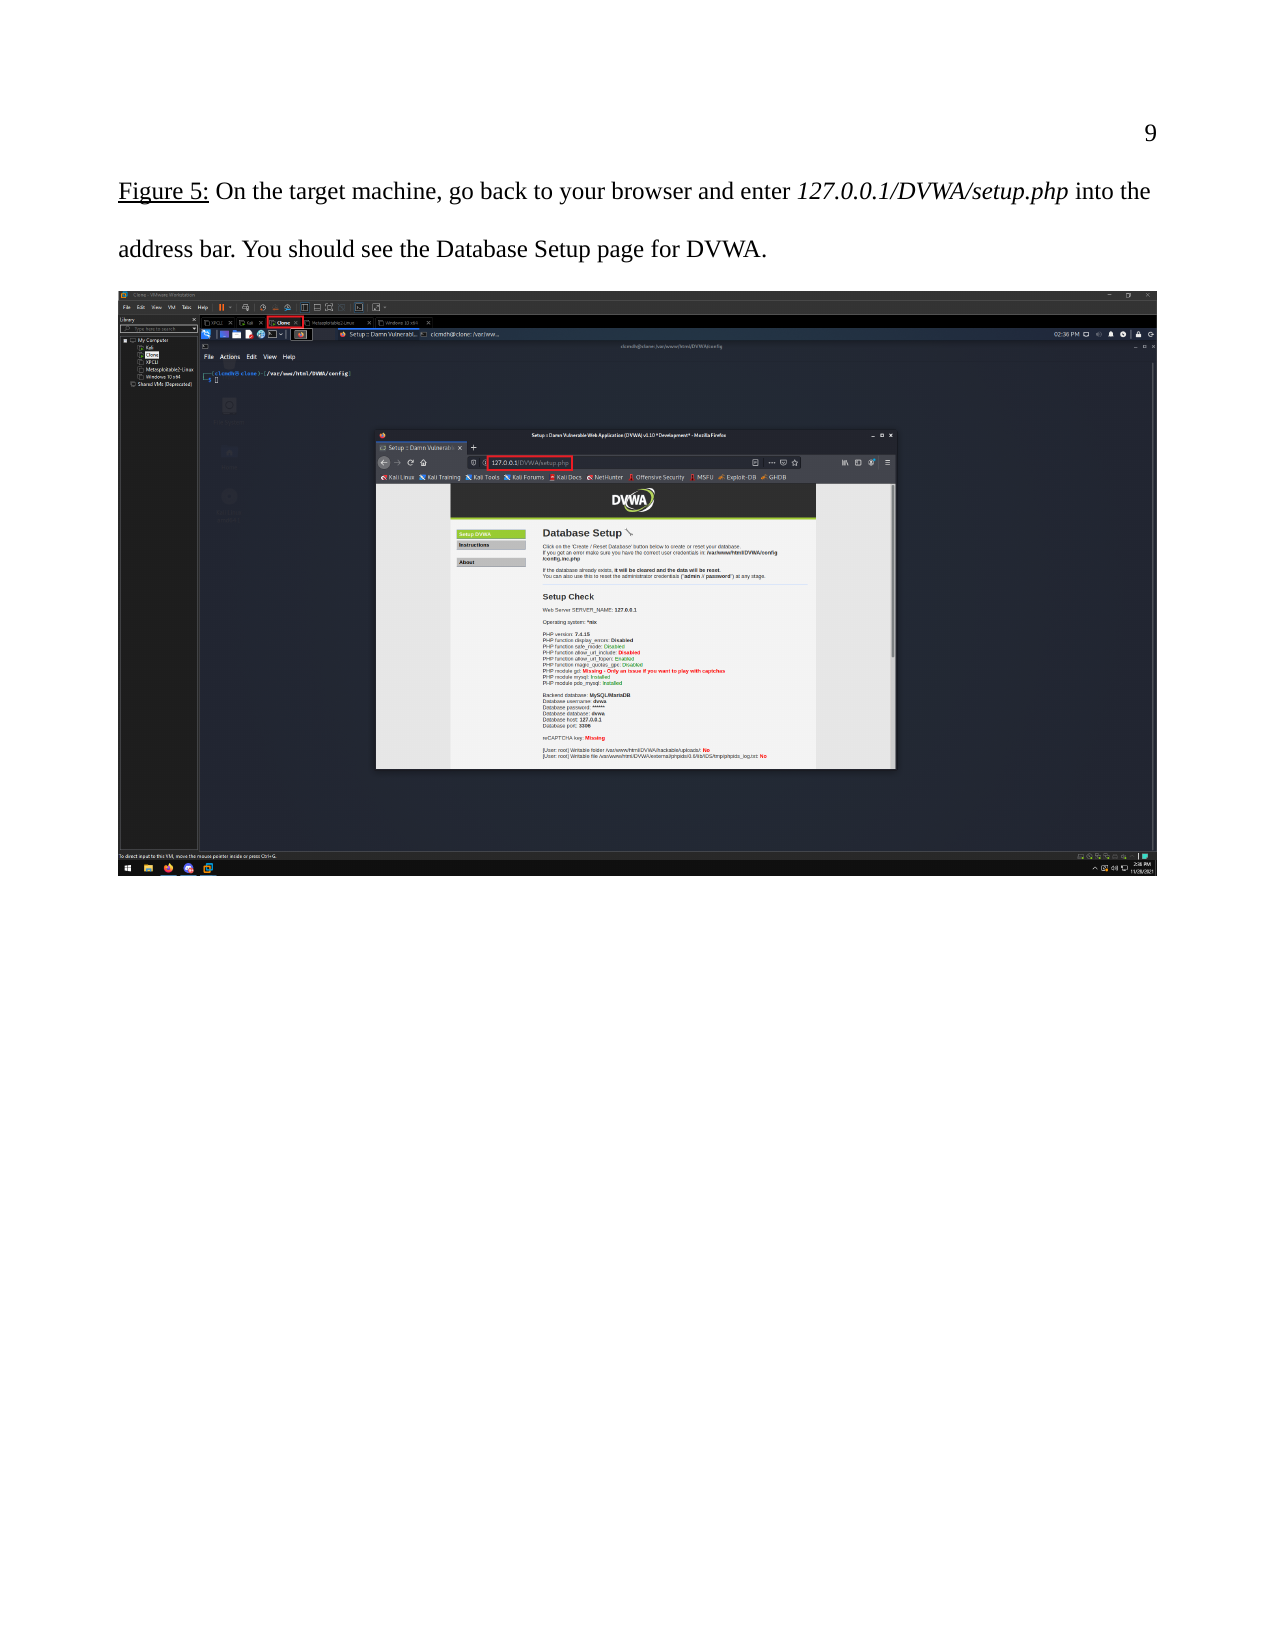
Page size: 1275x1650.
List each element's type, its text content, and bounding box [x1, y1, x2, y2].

text Figure 5: On the target machine, go back to your browser and enter 127.0.0.1/DVWA/setup.php into the address bar. You should see the Database Setup page for DVWA. [118, 176, 1157, 263]
picture [118, 291, 1157, 876]
